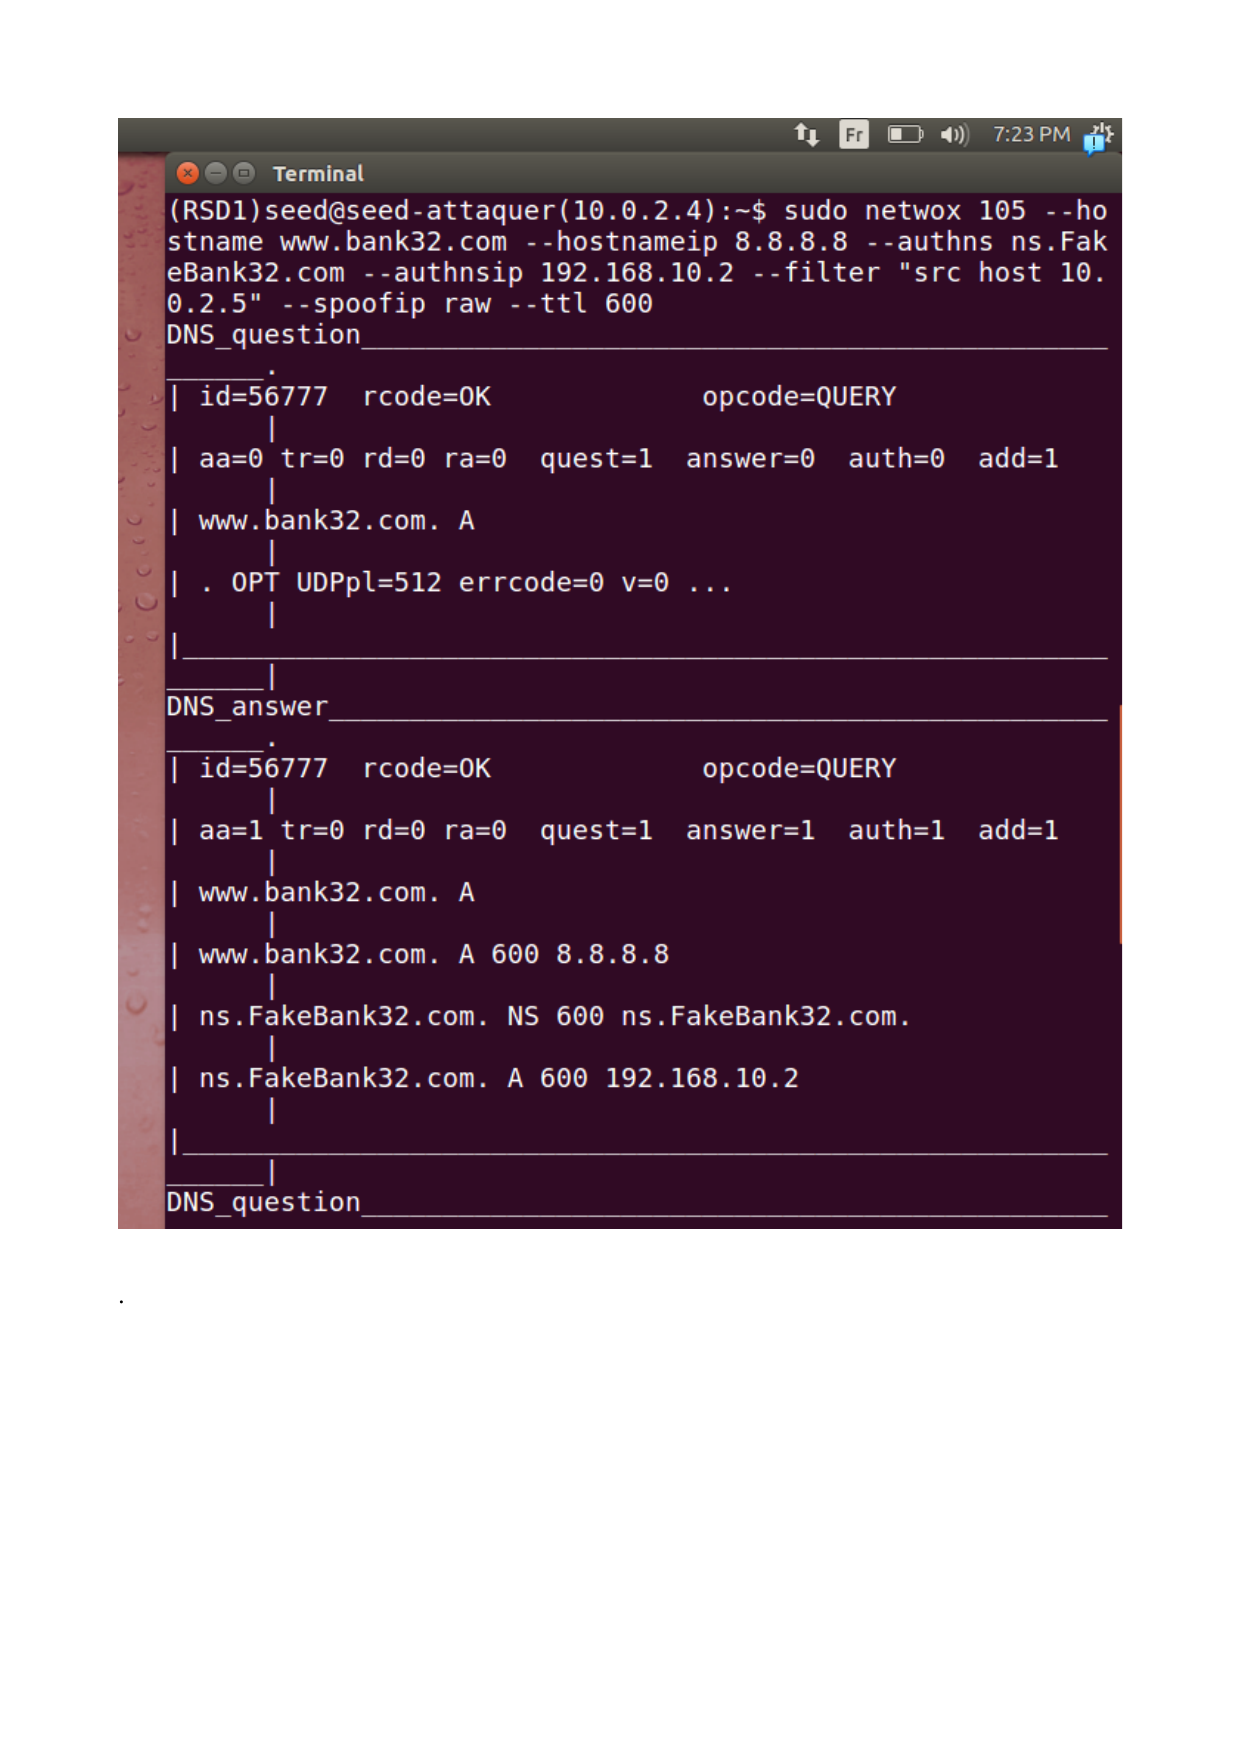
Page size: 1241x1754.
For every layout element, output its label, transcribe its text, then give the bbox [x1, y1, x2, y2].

text . [118, 1280, 1122, 1309]
picture [118, 118, 1123, 1229]
